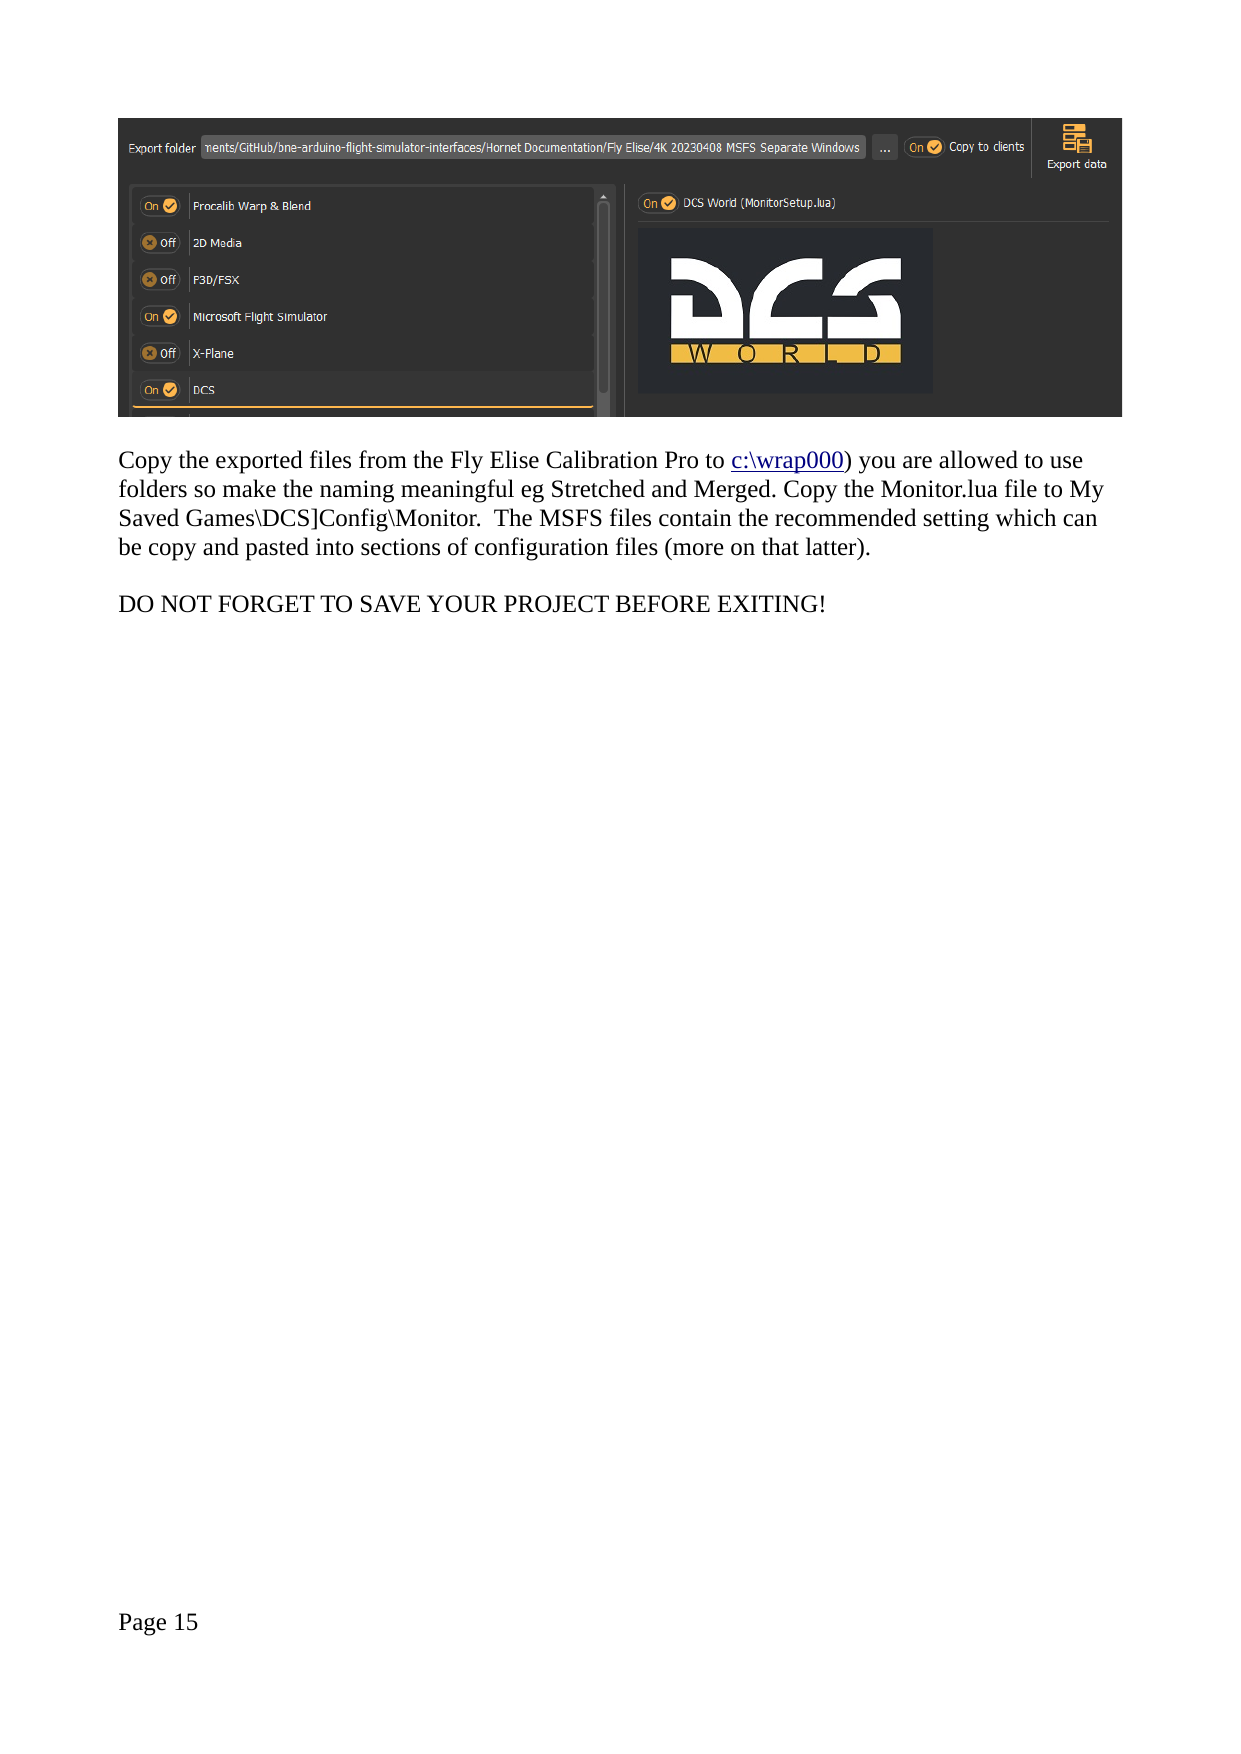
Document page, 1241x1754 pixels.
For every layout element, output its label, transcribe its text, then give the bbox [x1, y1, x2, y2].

text DO NOT FORGET TO SAVE YOUR PROJECT BEFORE EXITING! [118, 589, 1122, 618]
picture [118, 118, 1123, 417]
text Copy the exported files from the Fly Elise Calibration Pro to c:\wrap000) you are allowed to use folders so make the naming meaningful eg Stretched and Merged. Copy the Monitor.lua file to My Saved Games\DCS]Config\Monitor. The MSFS files contain the recommended setting which can be copy and pasted into sections of configuration files (more on that latter). [118, 446, 1122, 561]
